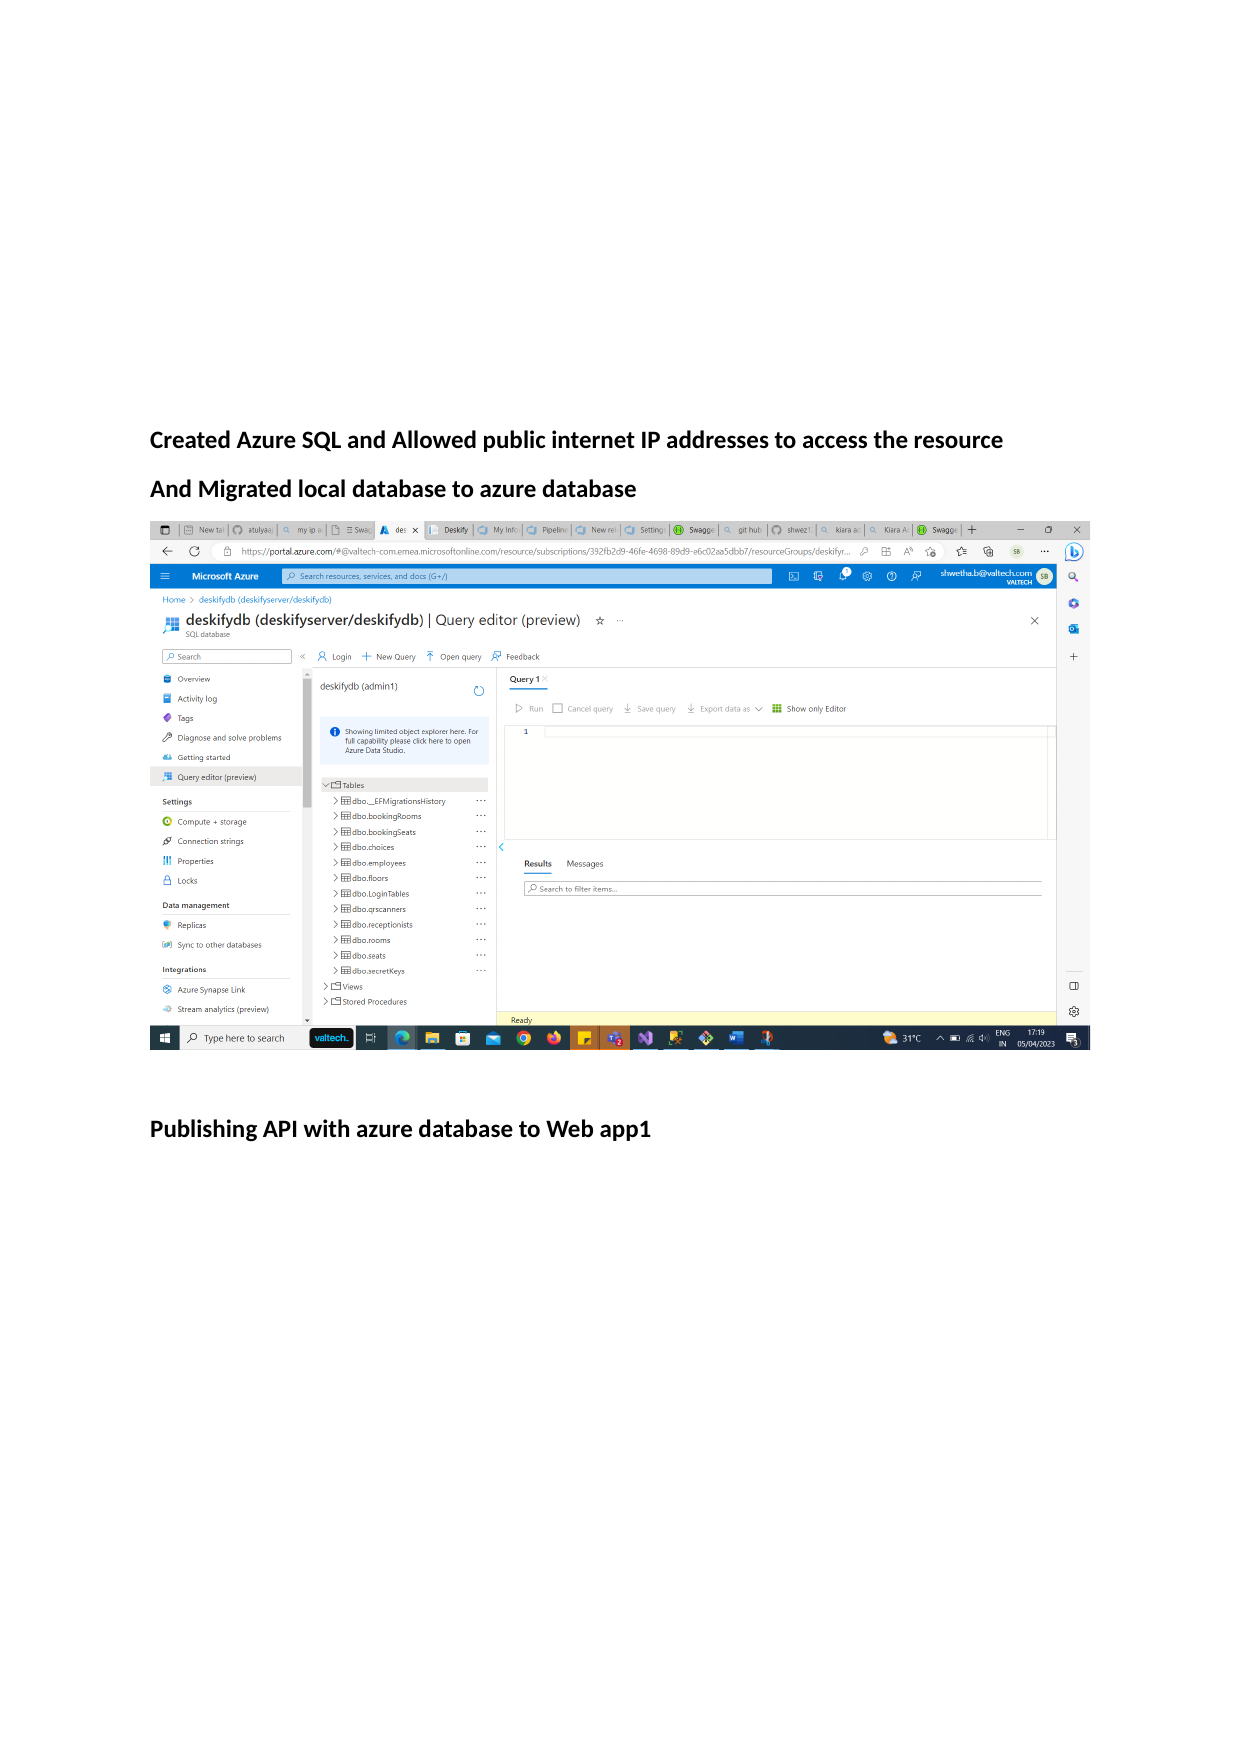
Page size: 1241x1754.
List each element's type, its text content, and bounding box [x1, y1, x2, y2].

text And Migrated local database to azure database [150, 473, 1090, 503]
text Created Azure SQL and Allowed public internet IP addresses to access the resource [150, 424, 1090, 455]
text Publishing API with azure database to Web app1 [150, 1113, 1090, 1144]
